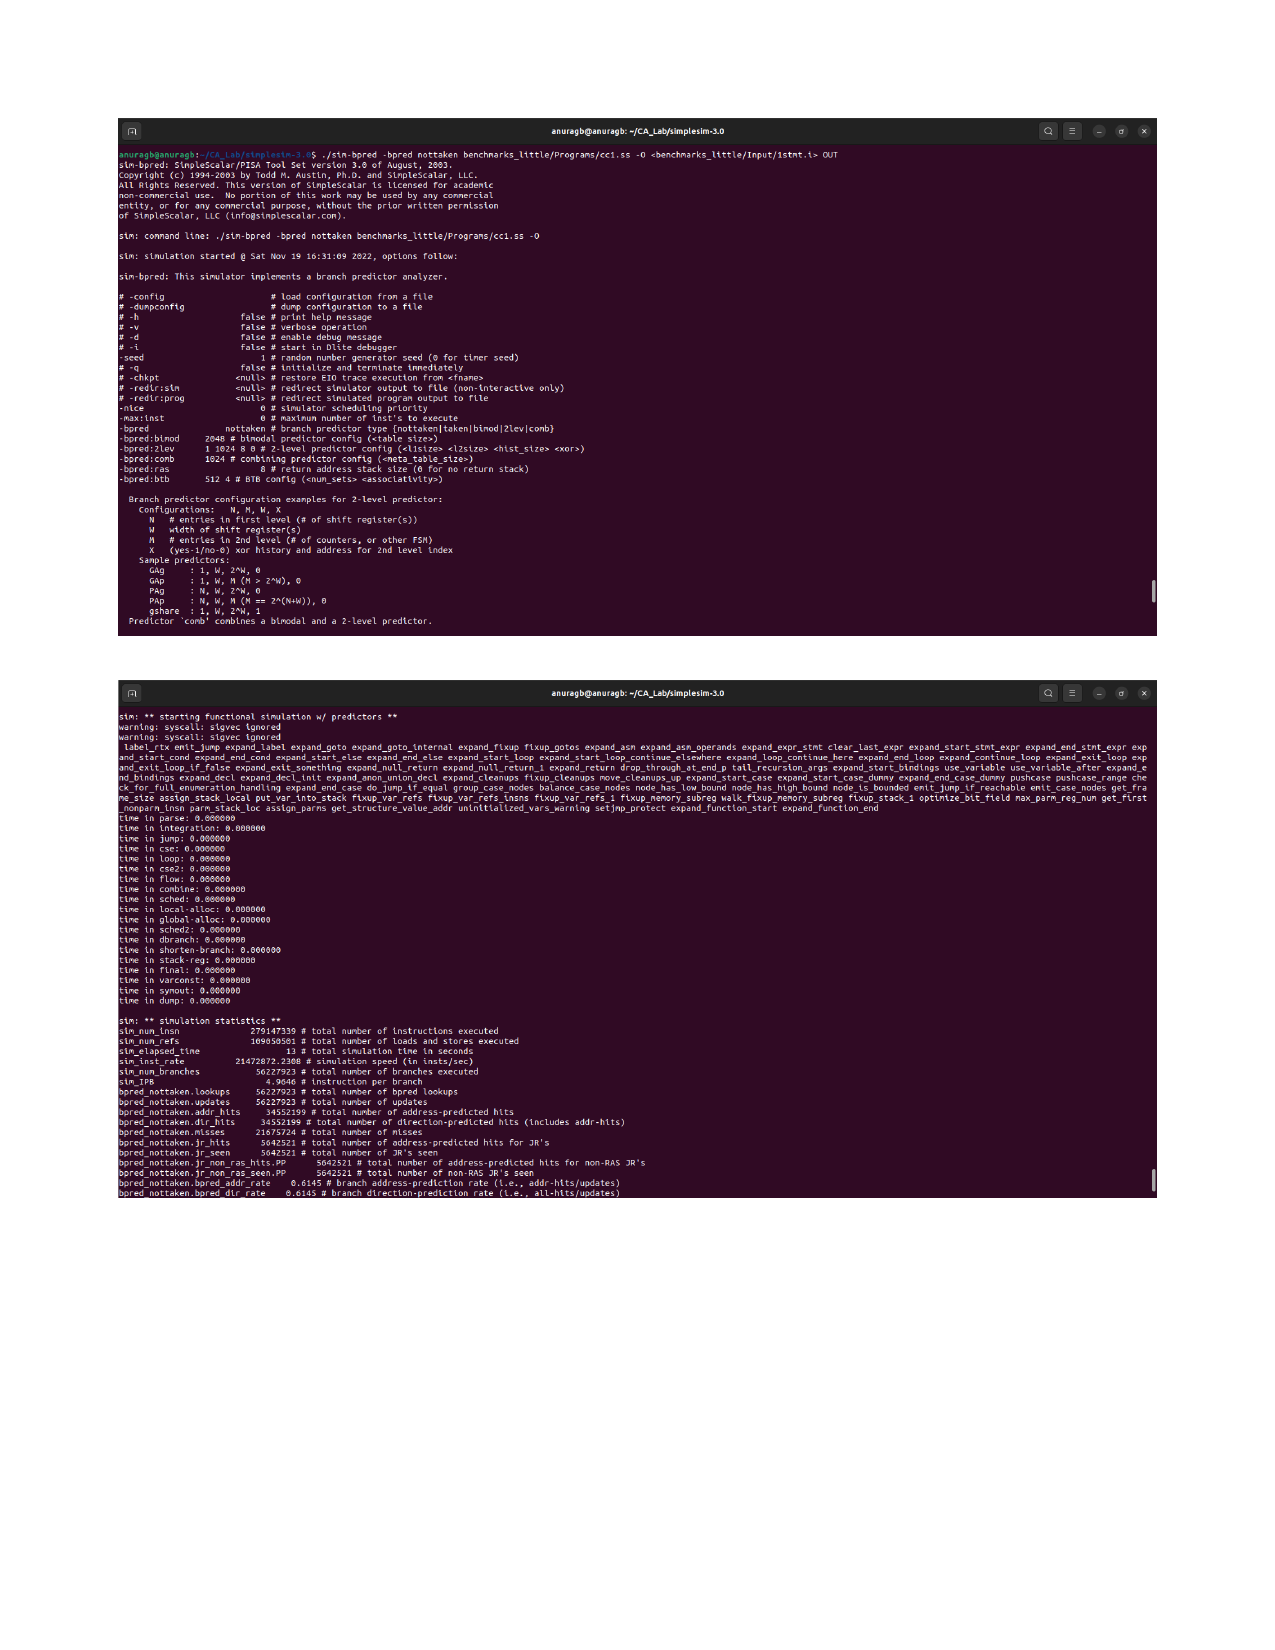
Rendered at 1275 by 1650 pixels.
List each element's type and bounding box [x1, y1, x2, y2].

picture [118, 118, 1157, 636]
picture [118, 680, 1157, 1198]
